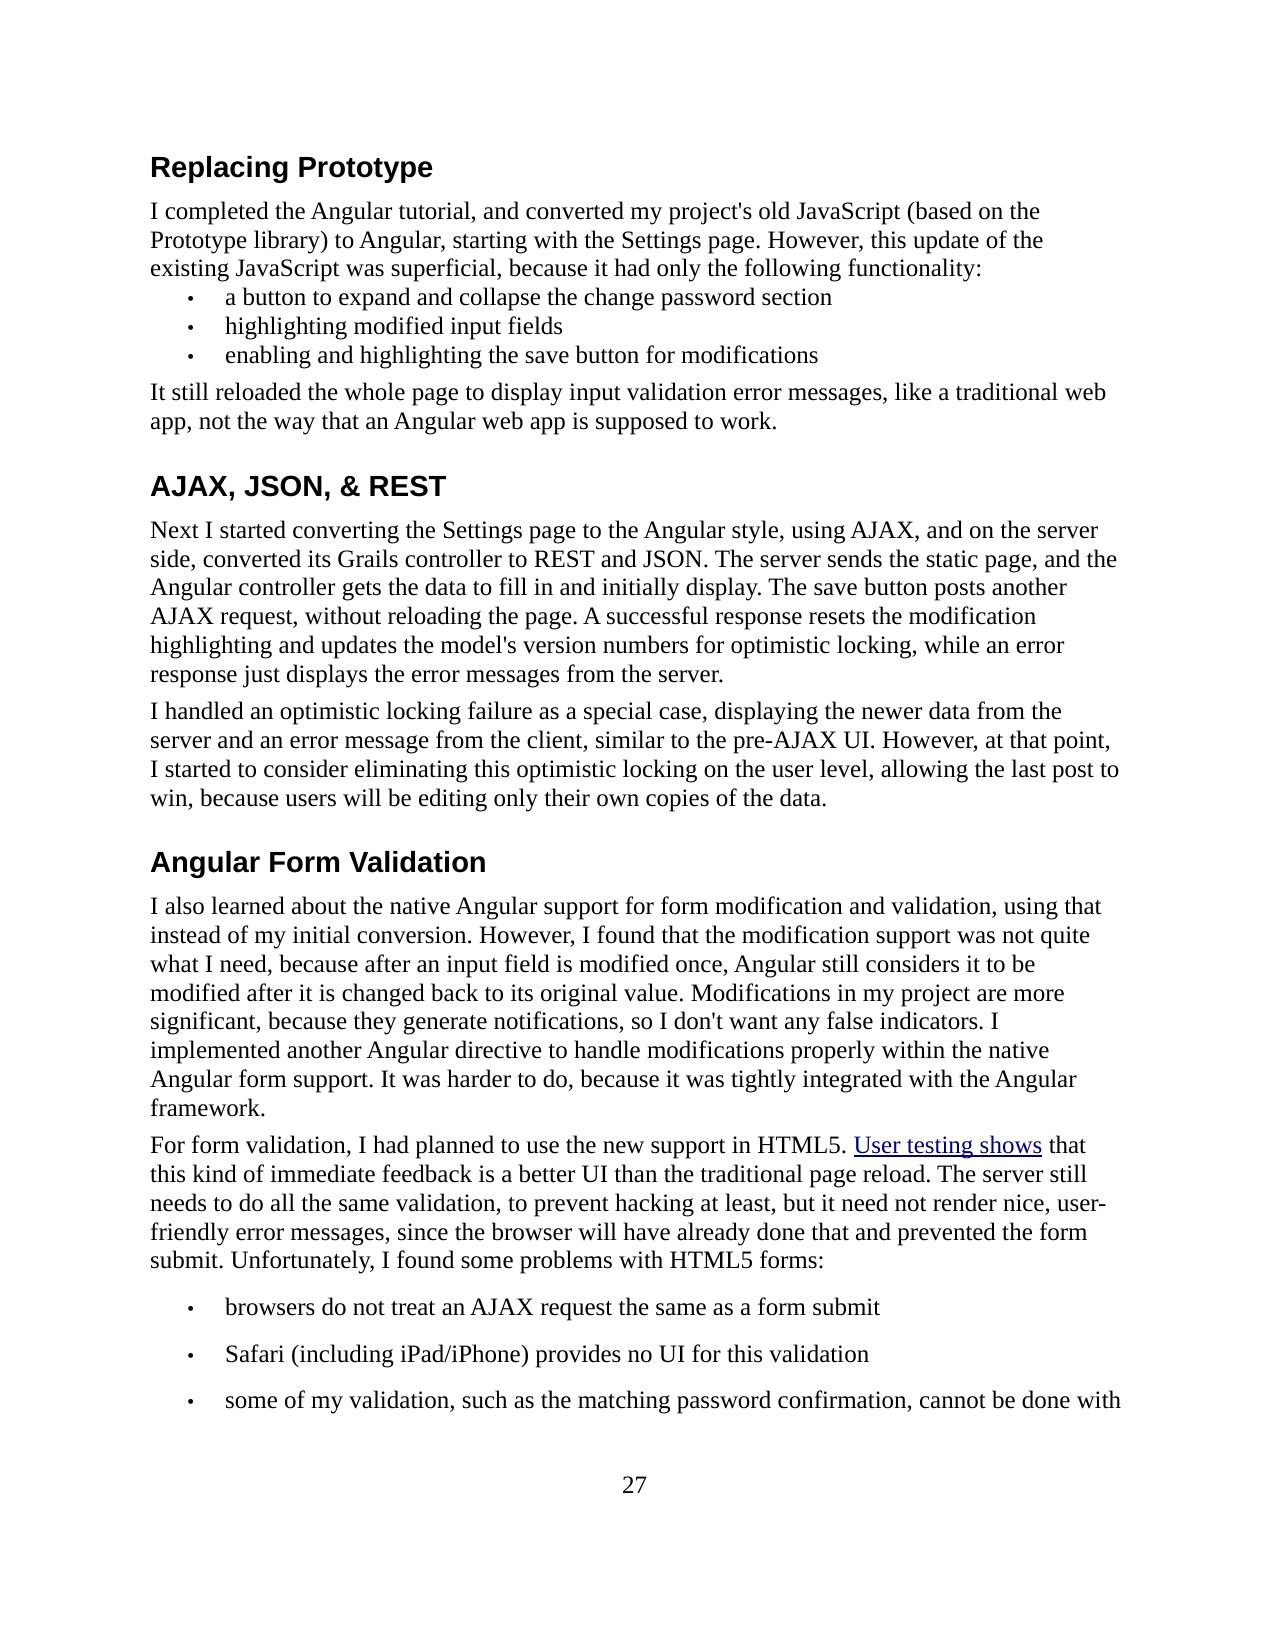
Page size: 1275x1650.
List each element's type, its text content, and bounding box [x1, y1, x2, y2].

list highlighting modified input fields [187, 311, 1125, 340]
text For form validation, I had planned to use the new support in HTML5. User testing shows that this kind of immediate feedback is a better UI than the traditional page reload. The server still needs to do all the same validation, to prevent hacking at least, but it need not render nice, user-friendly error messages, since the browser will have already done that and prevented the form submit. Unfortunately, I found some problems with HTML5 forms: [150, 1130, 1125, 1274]
text I completed the Angular tutorial, and converted my project's old JavaScript (based on the Prototype library) to Angular, starting with the Settings page. However, this update of the existing JavaScript was superficial, because it had only the following functionality: [150, 196, 1125, 282]
text I handled an optimistic locking failure as a special case, displaying the newer data from the server and an error message from the client, similar to the pre-AJAX UI. However, at that point, I started to consider eliminating this optimistic locking on the user level, allowing the last post to win, because users will be editing only their own copies of the data. [150, 696, 1125, 811]
subtitle AJAX, JSON, & REST [150, 469, 1125, 502]
list enabling and highlighting the save button for modifications [187, 340, 1125, 368]
list some of my validation, such as the matching password confirmation, cannot be done with [187, 1385, 1125, 1414]
subtitle Angular Form Validation [150, 845, 1125, 879]
list browsers do not treat an AJAX request the same as a form submit [187, 1292, 1125, 1321]
text It still reloaded the whole page to display input validation error messages, like a traditional web app, not the way that an Angular web app is supposed to work. [150, 377, 1125, 435]
subtitle Replacing Prototype [150, 150, 1125, 183]
text I also learned about the native Angular support for form modification and validation, using that instead of my initial conversion. However, I found that the modification support was not quite what I need, because after an input field is modified once, Angular still considers it to be modified after it is changed back to its original value. Modifications in my project are more significant, because they generate notifications, so I don't want any false indicators. I implemented another Angular directive to handle modifications properly within the native Angular form support. It was harder to do, because it was tightly integrated with the Angular framework. [150, 891, 1125, 1121]
list a button to expand and collapse the change password section [187, 282, 1125, 311]
list Safari (including iPad/iPhone) provides no UI for this validation [187, 1339, 1125, 1367]
text Next I started converting the Settings page to the Angular style, using AJAX, and on the server side, converted its Grails controller to REST and JSON. The server sends the static page, and the Angular controller gets the data to fill in and initially display. The save button posts another AJAX request, without reloading the page. A successful response resets the modification highlighting and updates the model's version numbers for optimistic locking, while an error response just displays the error messages from the server. [150, 515, 1125, 687]
